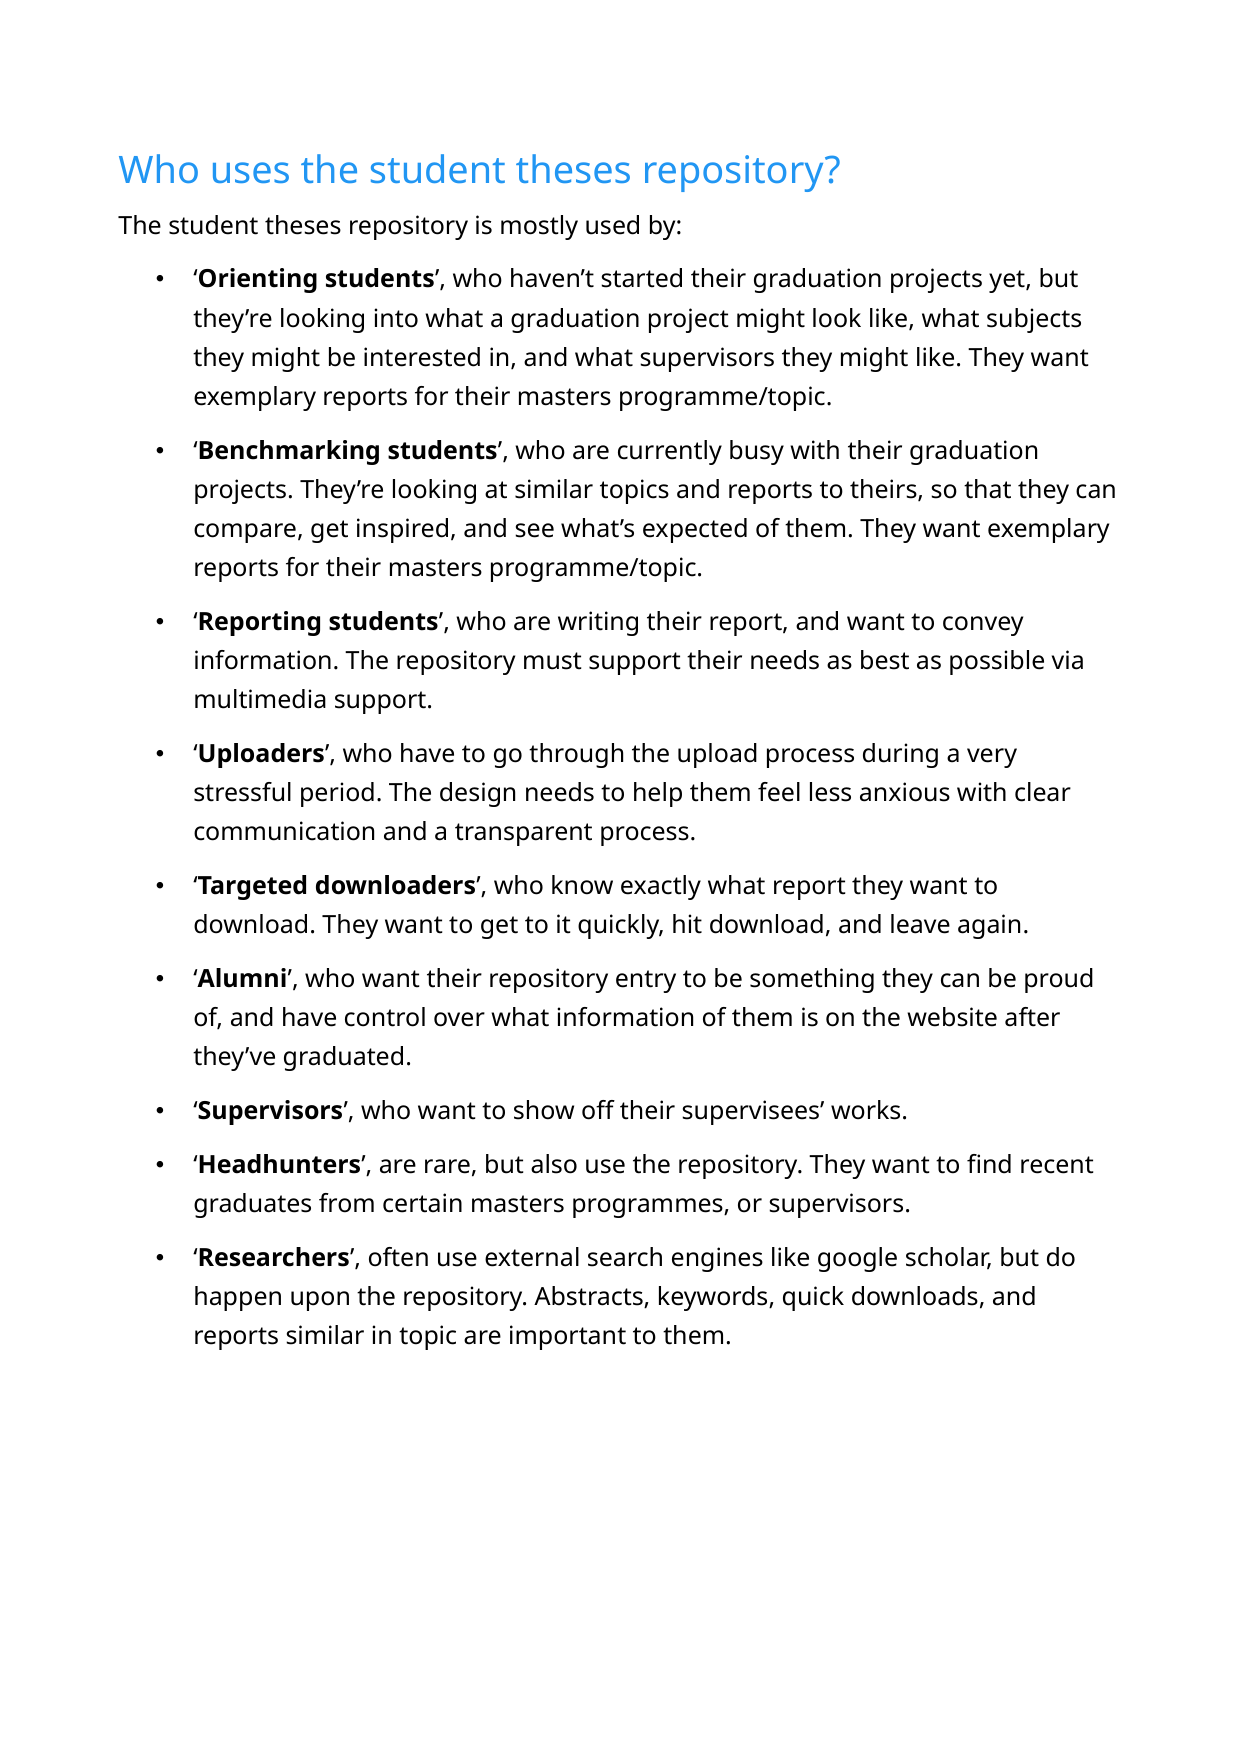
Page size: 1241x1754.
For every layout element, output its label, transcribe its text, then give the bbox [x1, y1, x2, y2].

text The student theses repository is mostly used by: [118, 207, 1122, 241]
list ‘Headhunters’, are rare, but also use the repository. They want to find recent graduates from certain masters programmes, or supervisors. [156, 1146, 1122, 1220]
list ‘Alumni’, who want their repository entry to be something they can be proud of, and have control over what information of them is on the website after they’ve graduated. [156, 961, 1122, 1073]
list ‘Researchers’, often use external search engines like google scholar, but do happen upon the repository. Abstracts, keywords, quick downloads, and reports similar in topic are important to them. [156, 1239, 1122, 1352]
list ‘Reporting students’, who are writing their report, and want to convey information. The repository must support their needs as best as possible via multimedia support. [156, 603, 1122, 716]
list ‘Uploaders’, who have to go through the upload process during a very stressful period. The design needs to help them feel less anxious with clear communication and a transparent process. [156, 736, 1122, 848]
list ‘Benchmarking students’, who are currently busy with their graduation projects. They’re looking at similar topics and reports to theirs, so that they can compare, get inspired, and see what’s expected of them. They want exemplary reports for their masters programme/topic. [156, 432, 1122, 584]
list ‘Supervisors’, who want to show off their supervisees’ works. [156, 1093, 1122, 1127]
list ‘Targeted downloaders’, who know exactly what report they want to download. They want to get to it quickly, hit download, and leave again. [156, 868, 1122, 941]
list ‘Orienting students’, who haven’t started their graduation projects yet, but they’re looking into what a graduation project might look like, what subjects they might be interested in, and what supervisors they might like. They want exemplary reports for their masters programme/topic. [156, 261, 1122, 413]
subtitle Who uses the student theses repository? [118, 143, 1122, 195]
